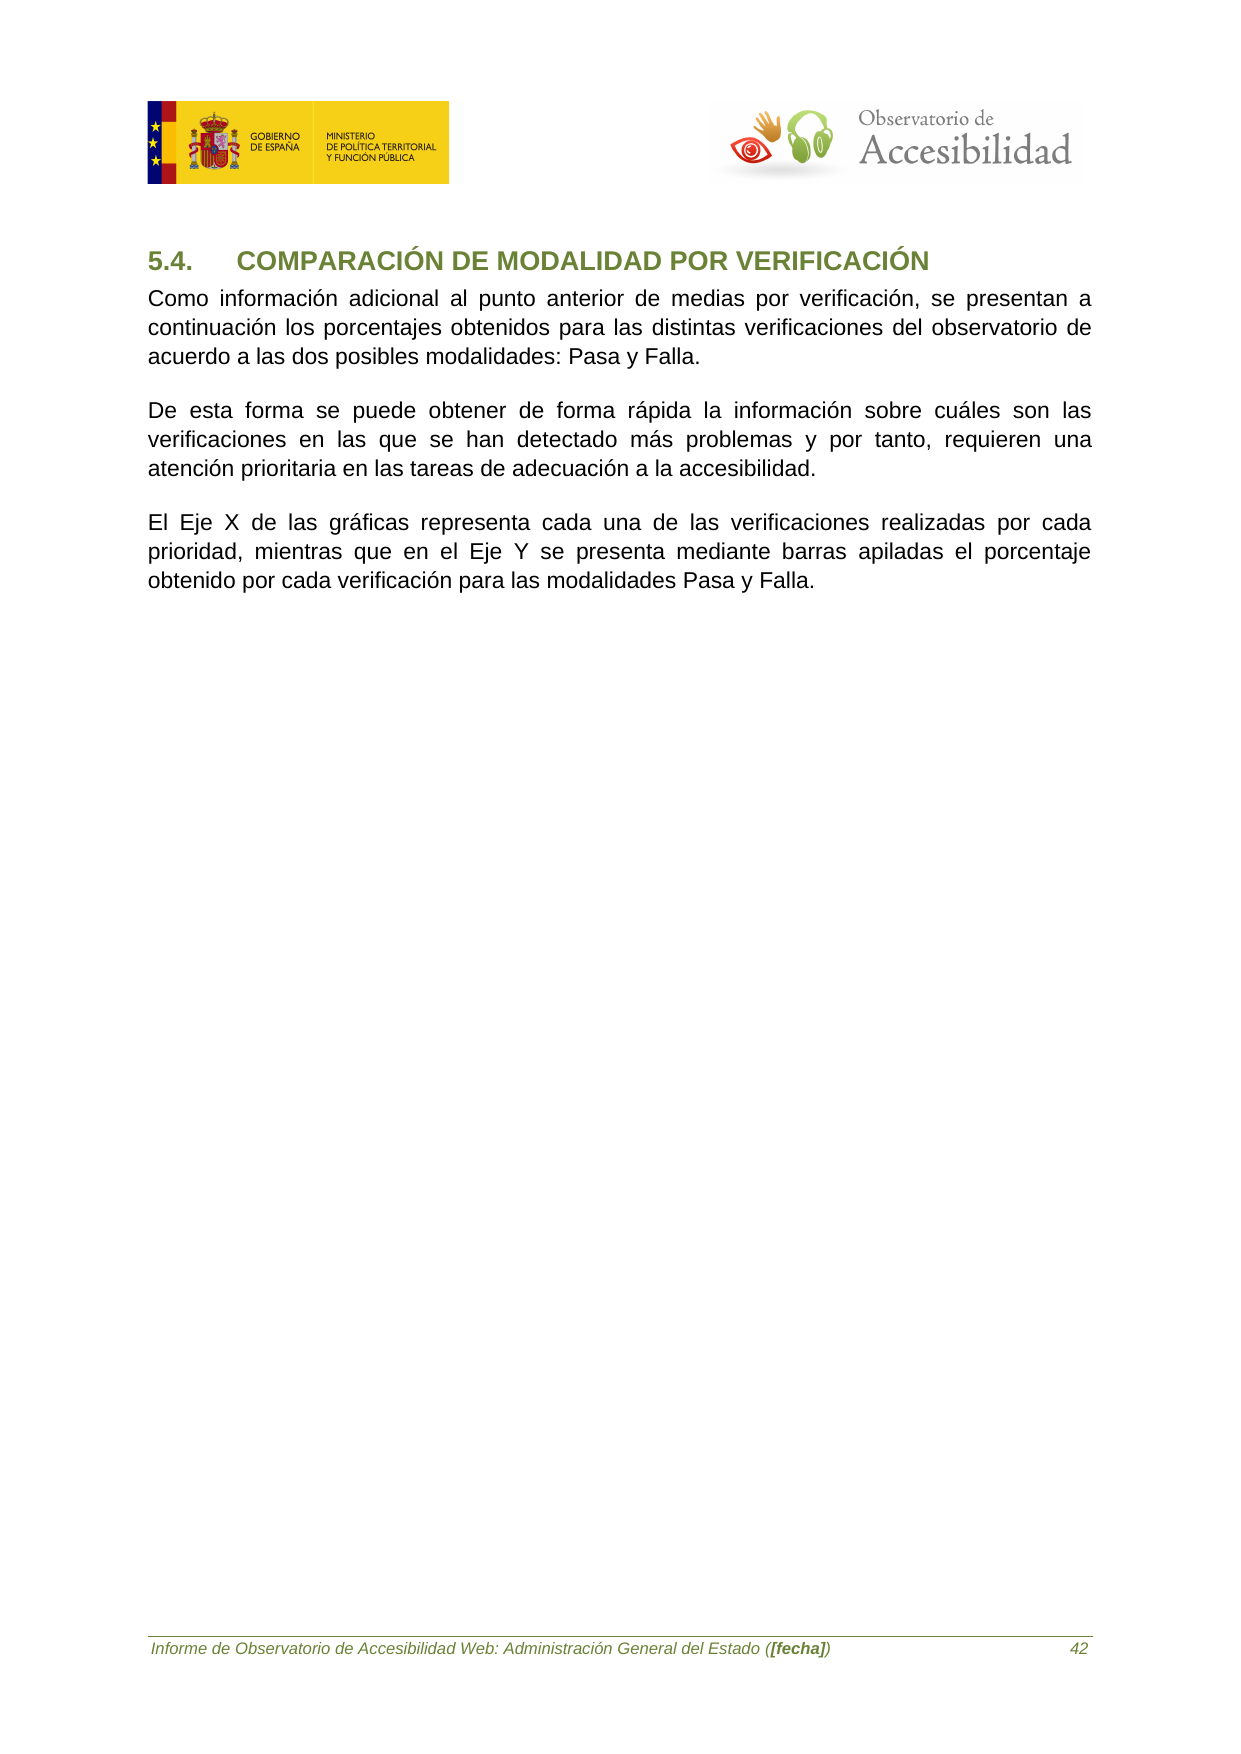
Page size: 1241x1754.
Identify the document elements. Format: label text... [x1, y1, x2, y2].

picture [710, 101, 1086, 184]
text El Eje X de las gráficas representa cada una de las verificaciones realizadas por cada prioridad, mientras que en el Eje Y se presenta mediante barras apiladas el porcentaje obtenido por cada verificación para las modalidades Pasa y Falla. [148, 509, 1092, 593]
text Como información adicional al punto anterior de medias por verificación, se presentan a continuación los porcentajes obtenidos para las distintas verificaciones del observatorio de acuerdo a las dos posibles modalidades: Pasa y Falla. [148, 285, 1092, 369]
text De esta forma se puede obtener de forma rápida la información sobre cuáles son las verificaciones en las que se han detectado más problemas y por tanto, requieren una atención prioritaria en las tareas de adecuación a la accesibilidad. [148, 397, 1092, 481]
picture [147, 101, 450, 184]
subtitle Comparación de modalidad por verificación [148, 245, 1092, 276]
